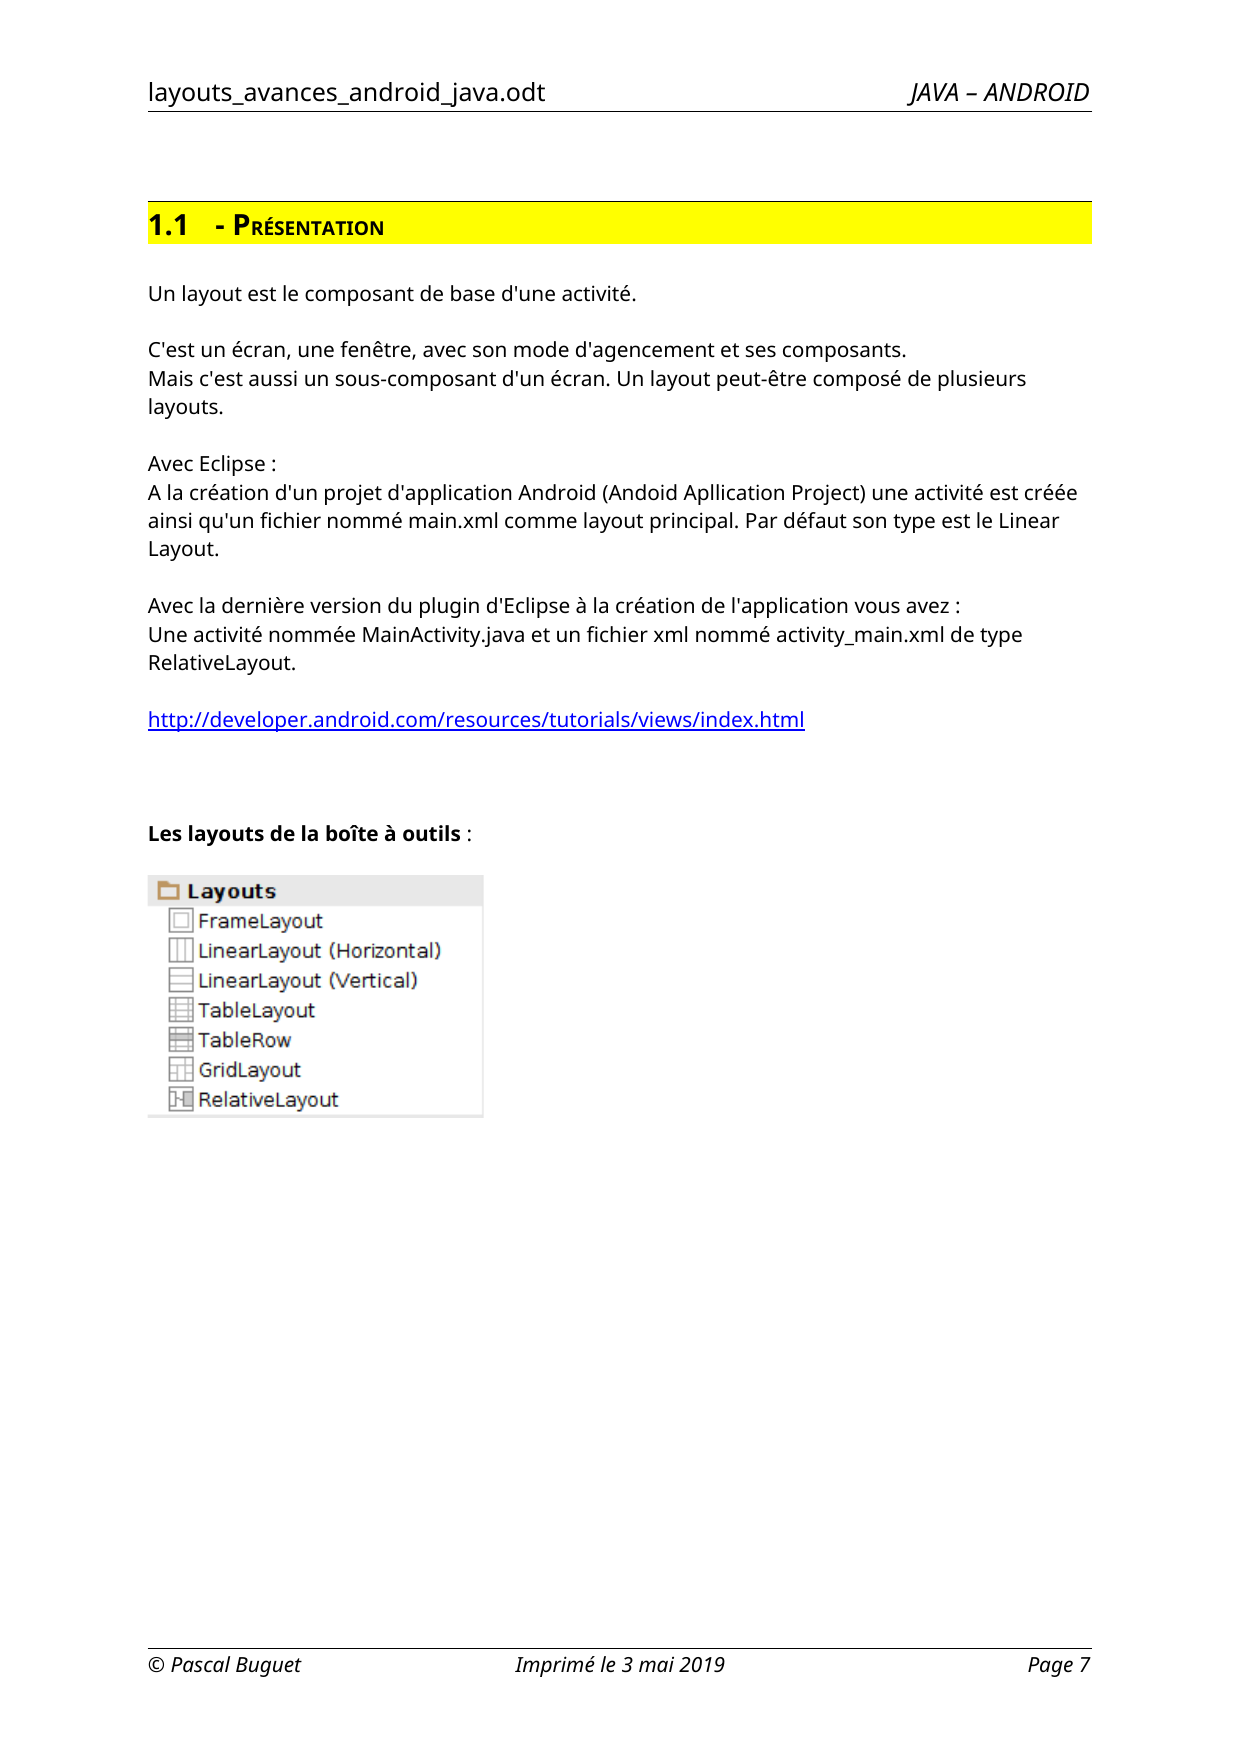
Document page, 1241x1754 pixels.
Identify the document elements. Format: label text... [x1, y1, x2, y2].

text Les layouts de la boîte à outils : [148, 819, 1092, 847]
text Un layout est le composant de base d'une activité. [148, 279, 1092, 307]
text C'est un écran, une fenêtre, avec son mode d'agencement et ses composants. [148, 336, 1092, 364]
text A la création d'un projet d'application Android (Andoid Apllication Project) une activité est créée ainsi qu'un fichier nommé main.xml comme layout principal. Par défaut son type est le Linear Layout. [148, 478, 1092, 563]
text Mais c'est aussi un sous-composant d'un écran. Un layout peut-être composé de plusieurs layouts. [148, 364, 1092, 421]
text http://developer.android.com/resources/tutorials/views/index.html [148, 705, 1092, 734]
picture [147, 875, 484, 1118]
text Avec la dernière version du plugin d'Eclipse à la création de l'application vous avez : [148, 591, 1092, 620]
text Une activité nommée MainActivity.java et un fichier xml nommé activity_main.xml de type RelativeLayout. [148, 620, 1092, 677]
text Avec Eclipse : [148, 449, 1092, 478]
subtitle - Présentation [148, 202, 1092, 244]
